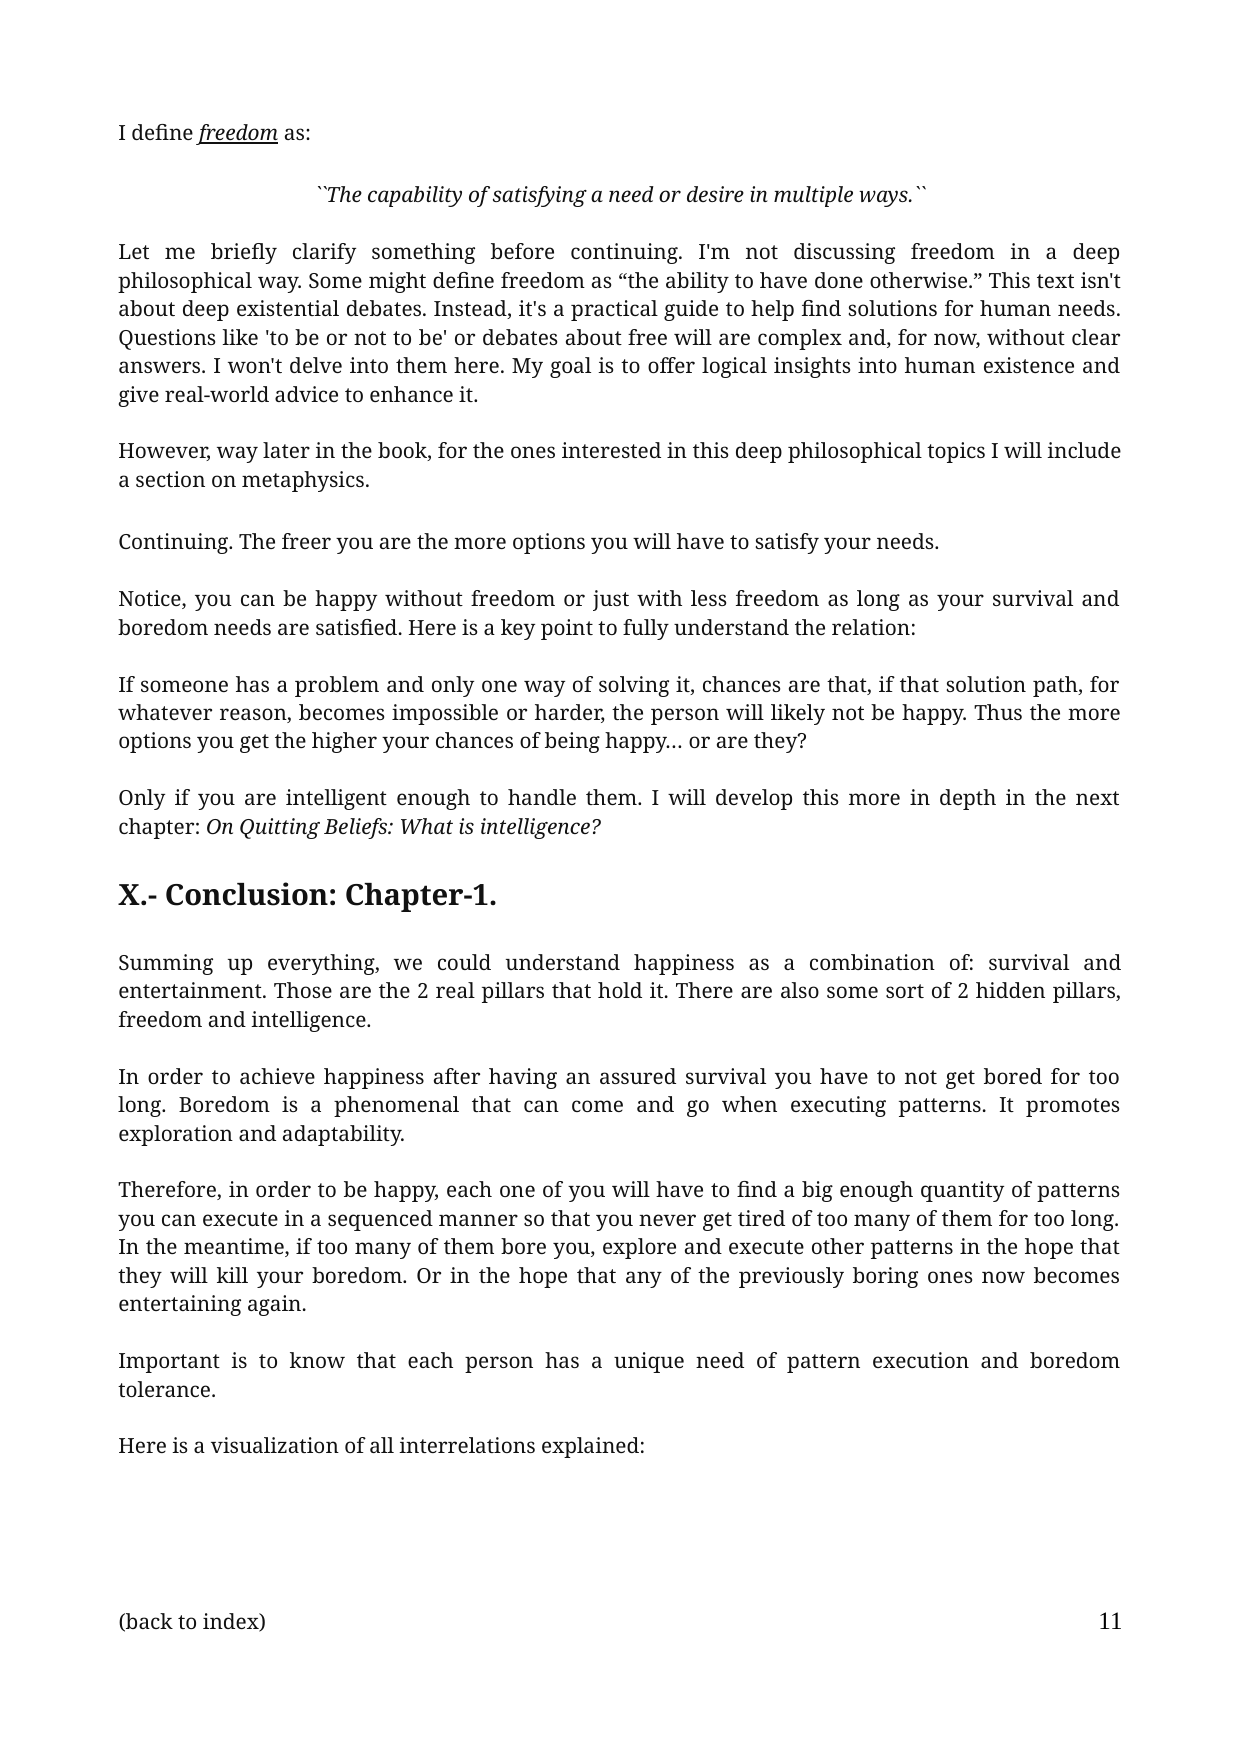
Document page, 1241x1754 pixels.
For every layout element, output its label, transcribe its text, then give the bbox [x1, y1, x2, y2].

text Only if you are intelligent enough to handle them. I will develop this more in depth in the next chapter: On Quitting Beliefs: What is intelligence? [118, 783, 1122, 840]
text Notice, you can be happy without freedom or just with less freedom as long as your survival and boredom needs are satisfied. Here is a key point to fully understand the relation: [118, 584, 1122, 641]
text X.- Conclusion: Chapter-1. [118, 874, 1122, 914]
text However, way later in the book, for the ones interested in this deep philosophical topics I will include a section on metaphysics. [118, 437, 1122, 493]
text Therefore, in order to be happy, each one of you will have to find a big enough quantity of patterns you can execute in a sequenced manner so that you never get tired of too many of them for too long. In the meantime, if too many of them bore you, explore and execute other patterns in the hope that they will kill your boredom. Or in the hope that any of the previously boring ones now becomes entertaining again. [118, 1176, 1122, 1318]
text Let me briefly clarify something before continuing. I'm not discussing freedom in a deep philosophical way. Some might define freedom as “the ability to have done otherwise.” This text isn't about deep existential debates. Instead, it's a practical guide to help find solutions for human needs. Questions like 'to be or not to be' or debates about free will are complex and, for now, without clear answers. I won't delve into them here. My goal is to offer logical insights into human existence and give real-world advice to enhance it. [118, 237, 1122, 408]
text Continuing. The freer you are the more options you will have to satisfy your needs. [118, 527, 1122, 556]
text Important is to know that each person has a unique need of pattern execution and boredom tolerance. [118, 1346, 1122, 1403]
text If someone has a problem and only one way of solving it, chances are that, if that solution path, for whatever reason, becomes impossible or harder, the person will likely not be happy. Thus the more options you get the higher your chances of being happy… or are they? [118, 670, 1122, 755]
text Here is a visualization of all interrelations explained: [118, 1432, 1122, 1460]
text In order to achieve happiness after having an assured survival you have to not get bored for too long. Boredom is a phenomenal that can come and go when executing patterns. It promotes exploration and adaptability. [118, 1062, 1122, 1147]
text I define freedom as: [118, 118, 1122, 147]
text Summing up everything, we could understand happiness as a combination of: survival and entertainment. Those are the 2 real pillars that hold it. There are also some sort of 2 hidden pillars, freedom and intelligence. [118, 948, 1122, 1033]
text ``The capability of satisfying a need or desire in multiple ways.`` [118, 181, 1122, 209]
